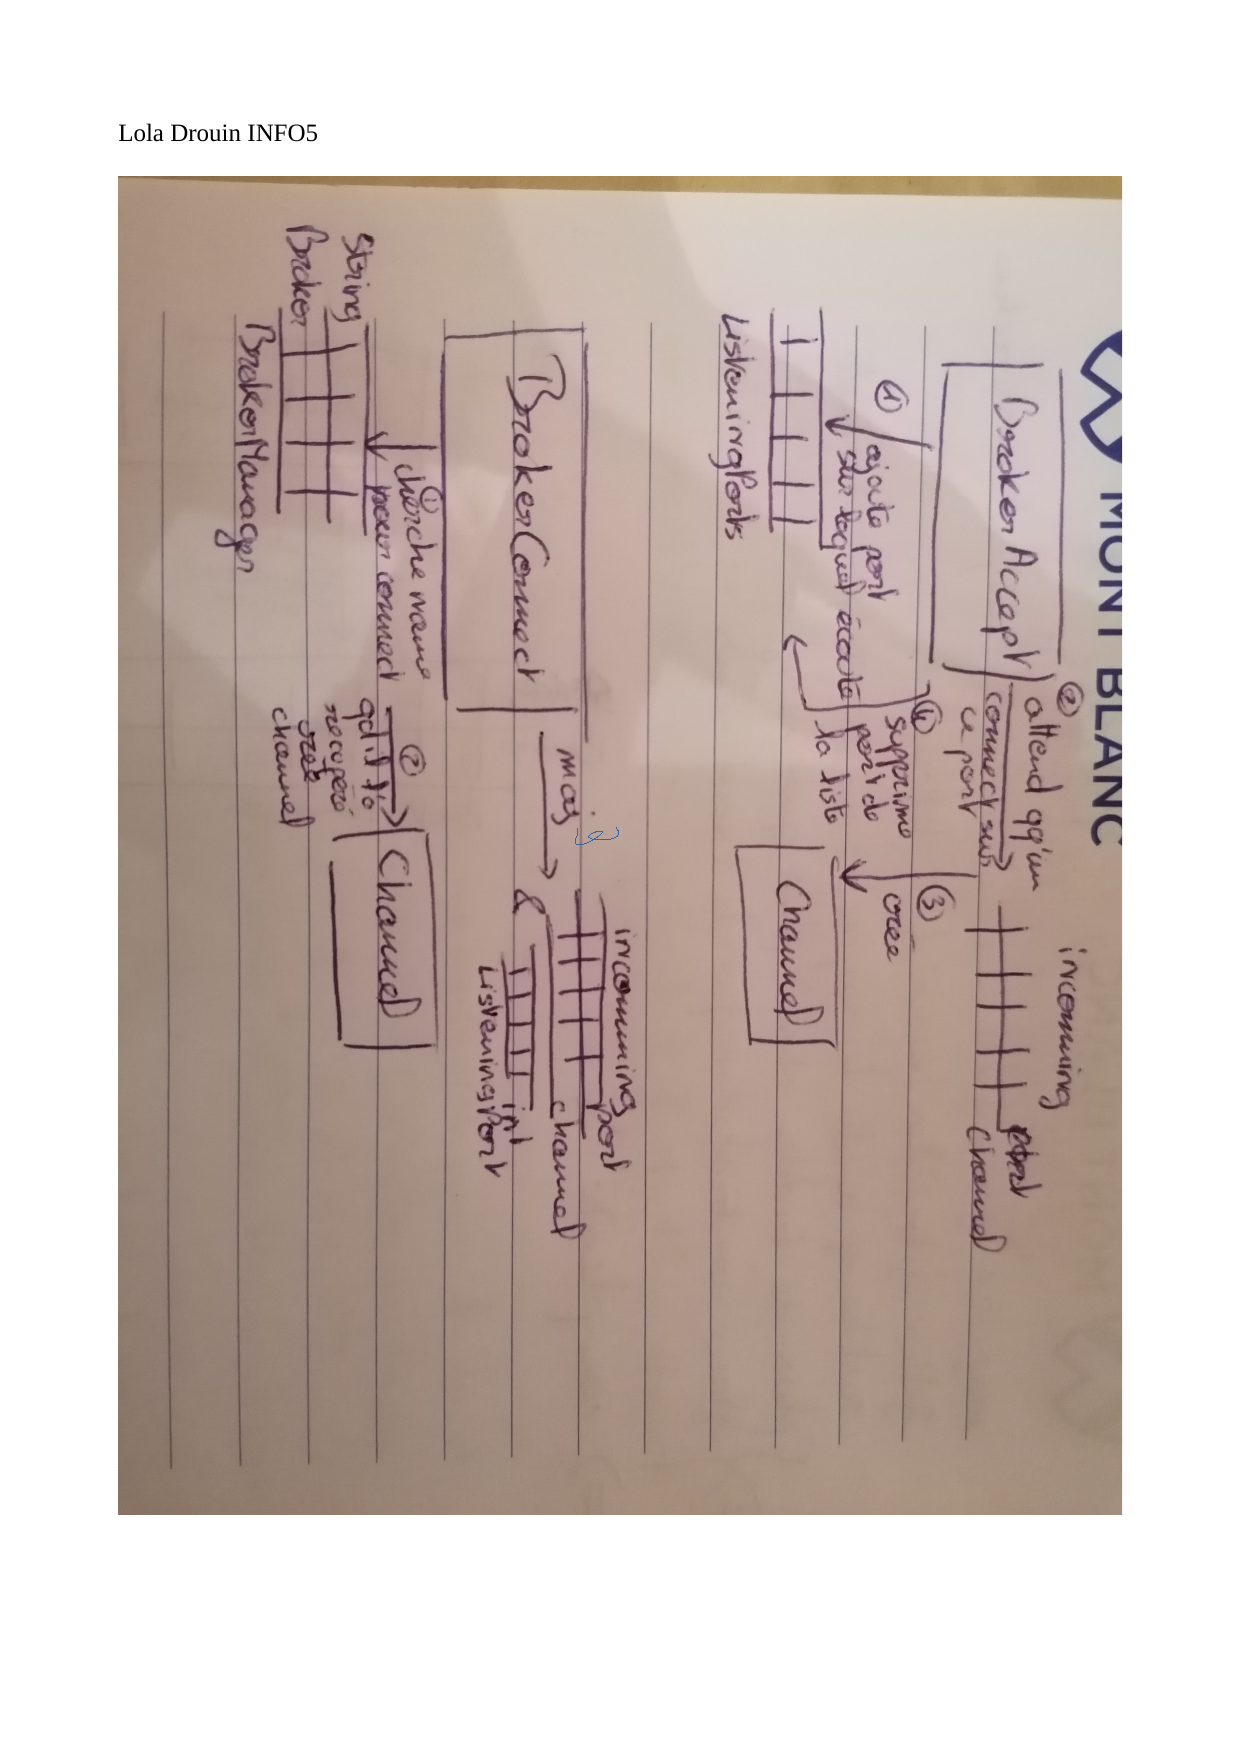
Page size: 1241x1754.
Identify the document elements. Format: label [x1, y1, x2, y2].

picture [118, 176, 1123, 1515]
